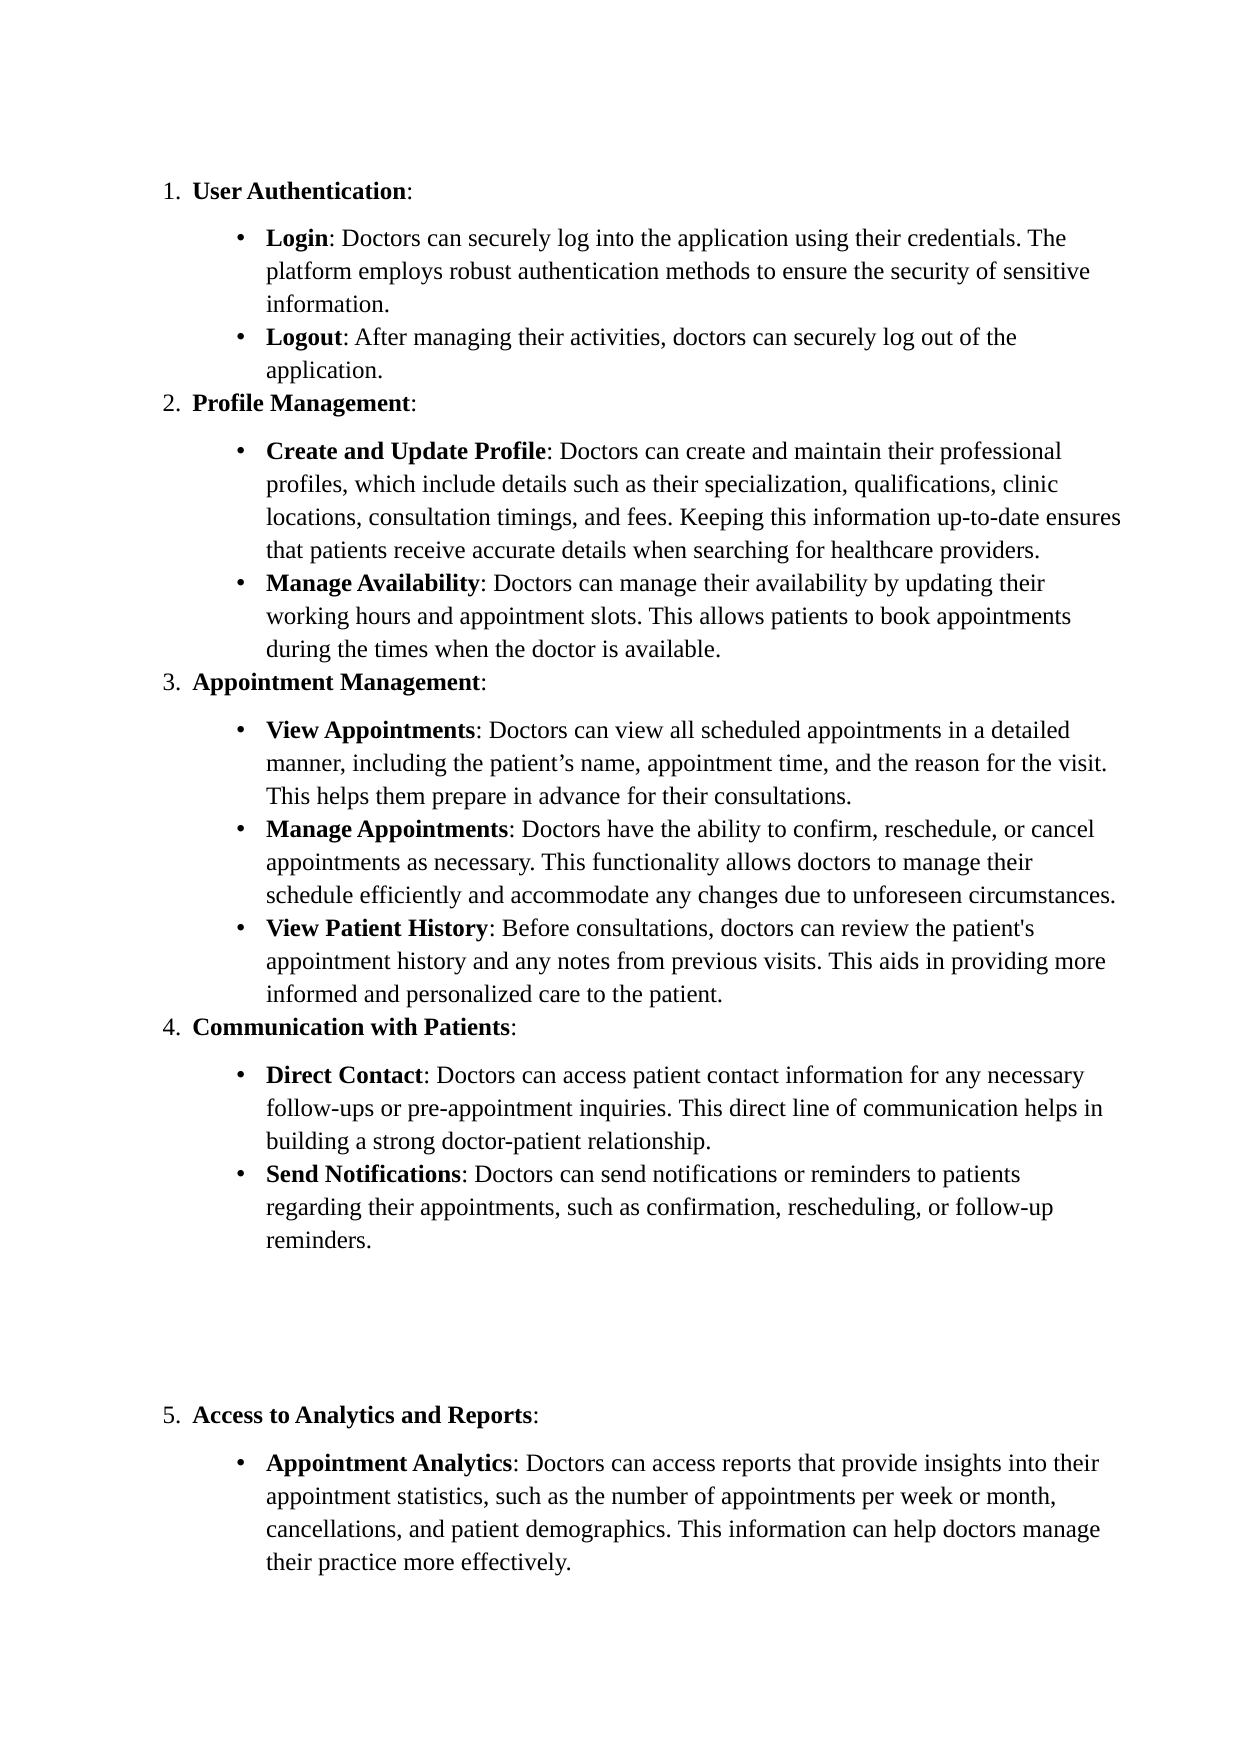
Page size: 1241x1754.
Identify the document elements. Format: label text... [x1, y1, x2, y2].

list User Authentication: [162, 176, 1122, 204]
list Create and Update Profile: Doctors can create and maintain their professional profiles, which include details such as their specialization, qualifications, clinic locations, consultation timings, and fees. Keeping this information up-to-date ensures that patients receive accurate details when searching for healthcare providers. [236, 436, 1122, 564]
list Direct Contact: Doctors can access patient contact information for any necessary follow-ups or pre-appointment inquiries. This direct line of communication helps in building a strong doctor-patient relationship. [236, 1060, 1122, 1154]
list Communication with Patients: [162, 1012, 1122, 1041]
list Appointment Analytics: Doctors can access reports that provide insights into their appointment statistics, such as the number of appointments per week or month, cancellations, and patient demographics. This information can help doctors manage their practice more effectively. [236, 1448, 1122, 1576]
list Login: Doctors can securely log into the application using their credentials. The platform employs robust authentication methods to ensure the security of sensitive information. [236, 223, 1122, 318]
list View Patient History: Before consultations, doctors can review the patient's appointment history and any notes from previous visits. This aids in providing more informed and personalized care to the patient. [236, 913, 1122, 1008]
list Manage Availability: Doctors can manage their availability by updating their working hours and appointment slots. This allows patients to book appointments during the times when the doctor is available. [236, 568, 1122, 663]
list Logout: After managing their activities, doctors can securely log out of the application. [236, 322, 1122, 384]
list Send Notifications: Doctors can send notifications or reminders to patients regarding their appointments, such as confirmation, rescheduling, or follow-up reminders. [236, 1159, 1122, 1253]
list Manage Appointments: Doctors have the ability to confirm, reschedule, or cancel appointments as necessary. This functionality allows doctors to manage their schedule efficiently and accommodate any changes due to unforeseen circumstances. [236, 814, 1122, 909]
list Appointment Management: [162, 667, 1122, 696]
list Profile Management: [162, 388, 1122, 417]
list Access to Analytics and Reports: [162, 1401, 1122, 1429]
list View Appointments: Doctors can view all scheduled appointments in a detailed manner, including the patient’s name, appointment time, and the reason for the visit. This helps them prepare in advance for their consultations. [236, 715, 1122, 810]
